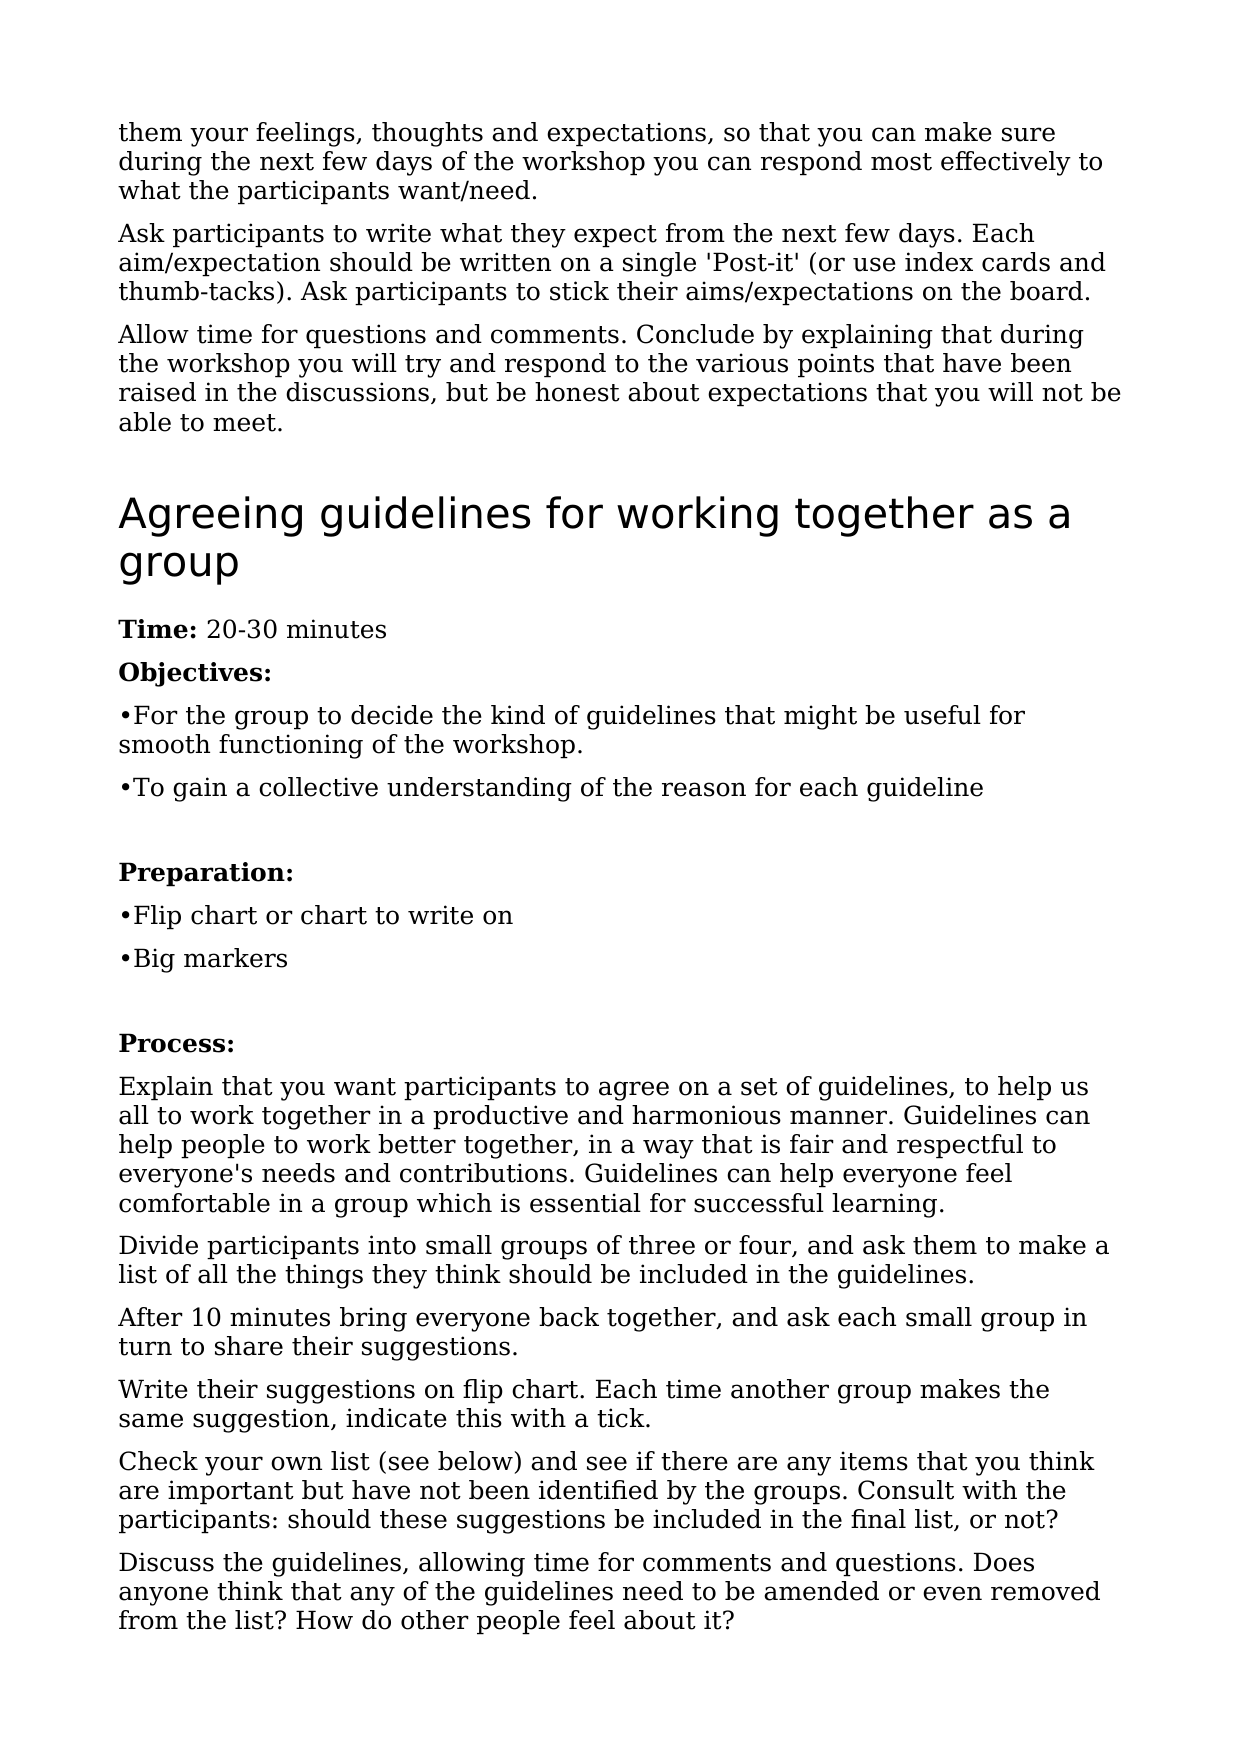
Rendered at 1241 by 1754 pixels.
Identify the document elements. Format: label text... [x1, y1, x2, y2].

text them your feelings, thoughts and expectations, so that you can make sure during the next few days of the workshop you can respond most effectively to what the participants want/need. [118, 118, 1122, 206]
text Write their suggestions on flip chart. Each time another group makes the same suggestion, indicate this with a tick. [118, 1375, 1122, 1433]
text Objectives: [118, 658, 1122, 687]
text Divide participants into small groups of three or four, and ask them to make a list of all the things they think should be included in the guidelines. [118, 1231, 1122, 1290]
subtitle Agreeing guidelines for working together as a group [118, 489, 1122, 586]
text Preparation: [118, 858, 1122, 887]
list Big markers [118, 944, 1122, 973]
text Time: 20-30 minutes [118, 615, 1122, 644]
list Flip chart or chart to write on [118, 901, 1122, 930]
text Process: [118, 1029, 1122, 1058]
text Check your own list (see below) and see if there are any items that you think are important but have not been identified by the groups. Consult with the participants: should these suggestions be included in the final list, or not? [118, 1447, 1122, 1534]
text Allow time for questions and comments. Conclude by explaining that during the workshop you will try and respond to the various points that have been raised in the discussions, but be honest about expectations that you will not be able to meet. [118, 320, 1122, 437]
text After 10 minutes bring everyone back together, and ask each small group in turn to share their suggestions. [118, 1303, 1122, 1362]
text Explain that you want participants to agree on a set of guidelines, to help us all to work together in a productive and harmonious manner. Guidelines can help people to work better together, in a way that is fair and respectful to everyone's needs and contributions. Guidelines can help everyone feel comfortable in a group which is essential for successful learning. [118, 1072, 1122, 1218]
text Ask participants to write what they expect from the next few days. Each aim/expectation should be written on a single 'Post-it' (or use index cards and thumb-tacks). Ask participants to stick their aims/expectations on the board. [118, 219, 1122, 307]
list To gain a collective understanding of the reason for each guideline [118, 773, 1122, 802]
text Discuss the guidelines, allowing time for comments and questions. Does anyone think that any of the guidelines need to be amended or even removed from the list? How do other people feel about it? [118, 1548, 1122, 1636]
list For the group to decide the kind of guidelines that might be useful for smooth functioning of the workshop. [118, 701, 1122, 759]
